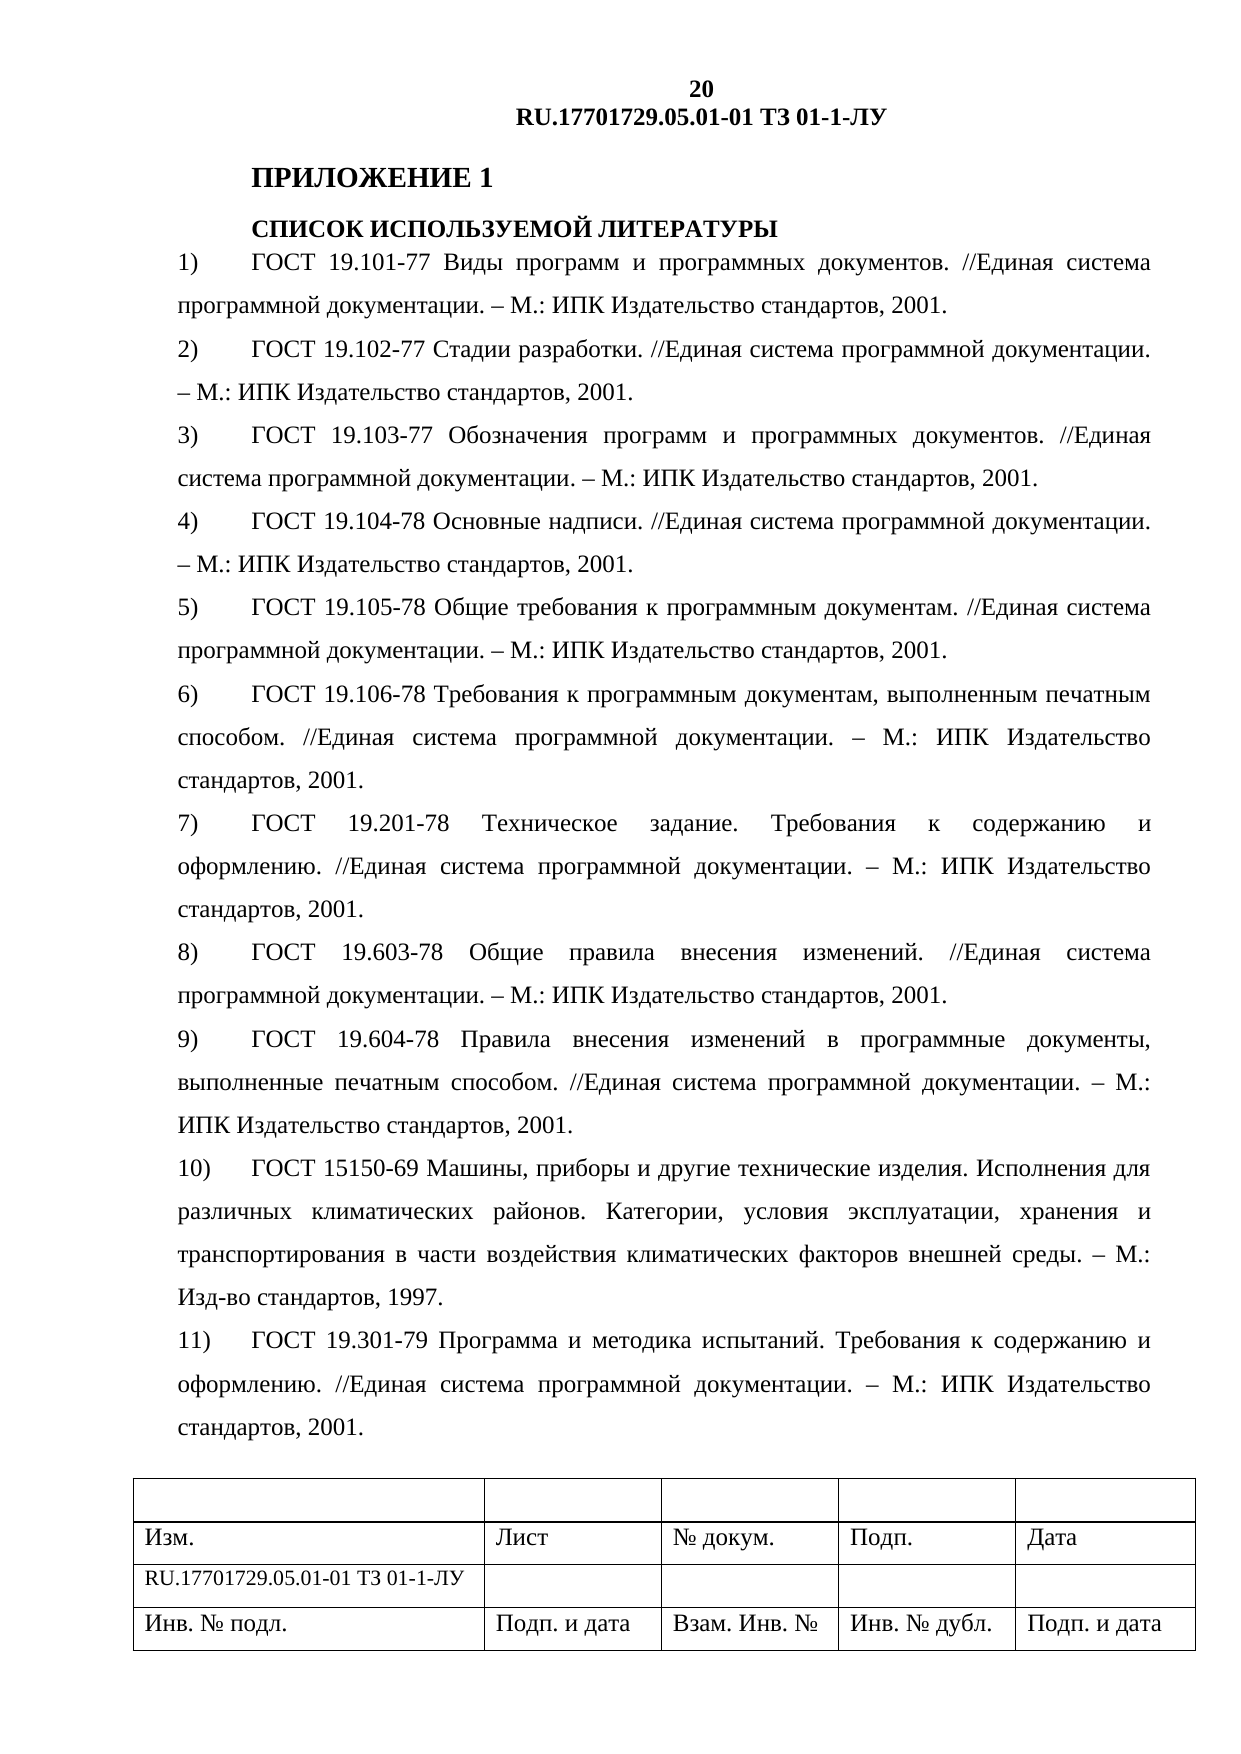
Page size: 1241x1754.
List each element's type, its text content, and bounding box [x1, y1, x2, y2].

subtitle ПРИЛОЖЕНИЕ 1 [177, 160, 1152, 193]
list ГОСТ 15150-69 Машины, приборы и другие технические изделия. Исполнения для различных климатических районов. Категории, условия эксплуатации, хранения и транспортирования в части воздействия климатических факторов внешней среды. – М.: Изд-во стандартов, 1997. [177, 1153, 1152, 1311]
list ГОСТ 19.201-78 Техническое задание. Требования к содержанию и оформлению. //Единая система программной документации. – М.: ИПК Издательство стандартов, 2001. [177, 808, 1152, 923]
list ГОСТ 19.106-78 Требования к программным документам, выполненным печатным способом. //Единая система программной документации. – М.: ИПК Издательство стандартов, 2001. [177, 679, 1152, 794]
list ГОСТ 19.103-77 Обозначения программ и программных документов. //Единая система программной документации. – М.: ИПК Издательство стандартов, 2001. [177, 420, 1152, 492]
list ГОСТ 19.101-77 Виды программ и программных документов. //Единая система программной документации. – М.: ИПК Издательство стандартов, 2001. [177, 247, 1152, 319]
list ГОСТ 19.603-78 Общие правила внесения изменений. //Единая система программной документации. – М.: ИПК Издательство стандартов, 2001. [177, 937, 1152, 1009]
list ГОСТ 19.604-78 Правила внесения изменений в программные документы, выполненные печатным способом. //Единая система программной документации. – М.: ИПК Издательство стандартов, 2001. [177, 1024, 1152, 1139]
list ГОСТ 19.105-78 Общие требования к программным документам. //Единая система программной документации. – М.: ИПК Издательство стандартов, 2001. [177, 592, 1152, 664]
list ГОСТ 19.104-78 Основные надписи. //Единая система программной документации. – М.: ИПК Издательство стандартов, 2001. [177, 506, 1152, 578]
subtitle СПИСОК ИСПОЛЬЗУЕМОЙ ЛИТЕРАТУРЫ [177, 214, 1152, 243]
list ГОСТ 19.301-79 Программа и методика испытаний. Требования к содержанию и оформлению. //Единая система программной документации. – М.: ИПК Издательство стандартов, 2001. [177, 1326, 1152, 1441]
list ГОСТ 19.102-77 Стадии разработки. //Единая система программной документации. – М.: ИПК Издательство стандартов, 2001. [177, 334, 1152, 406]
